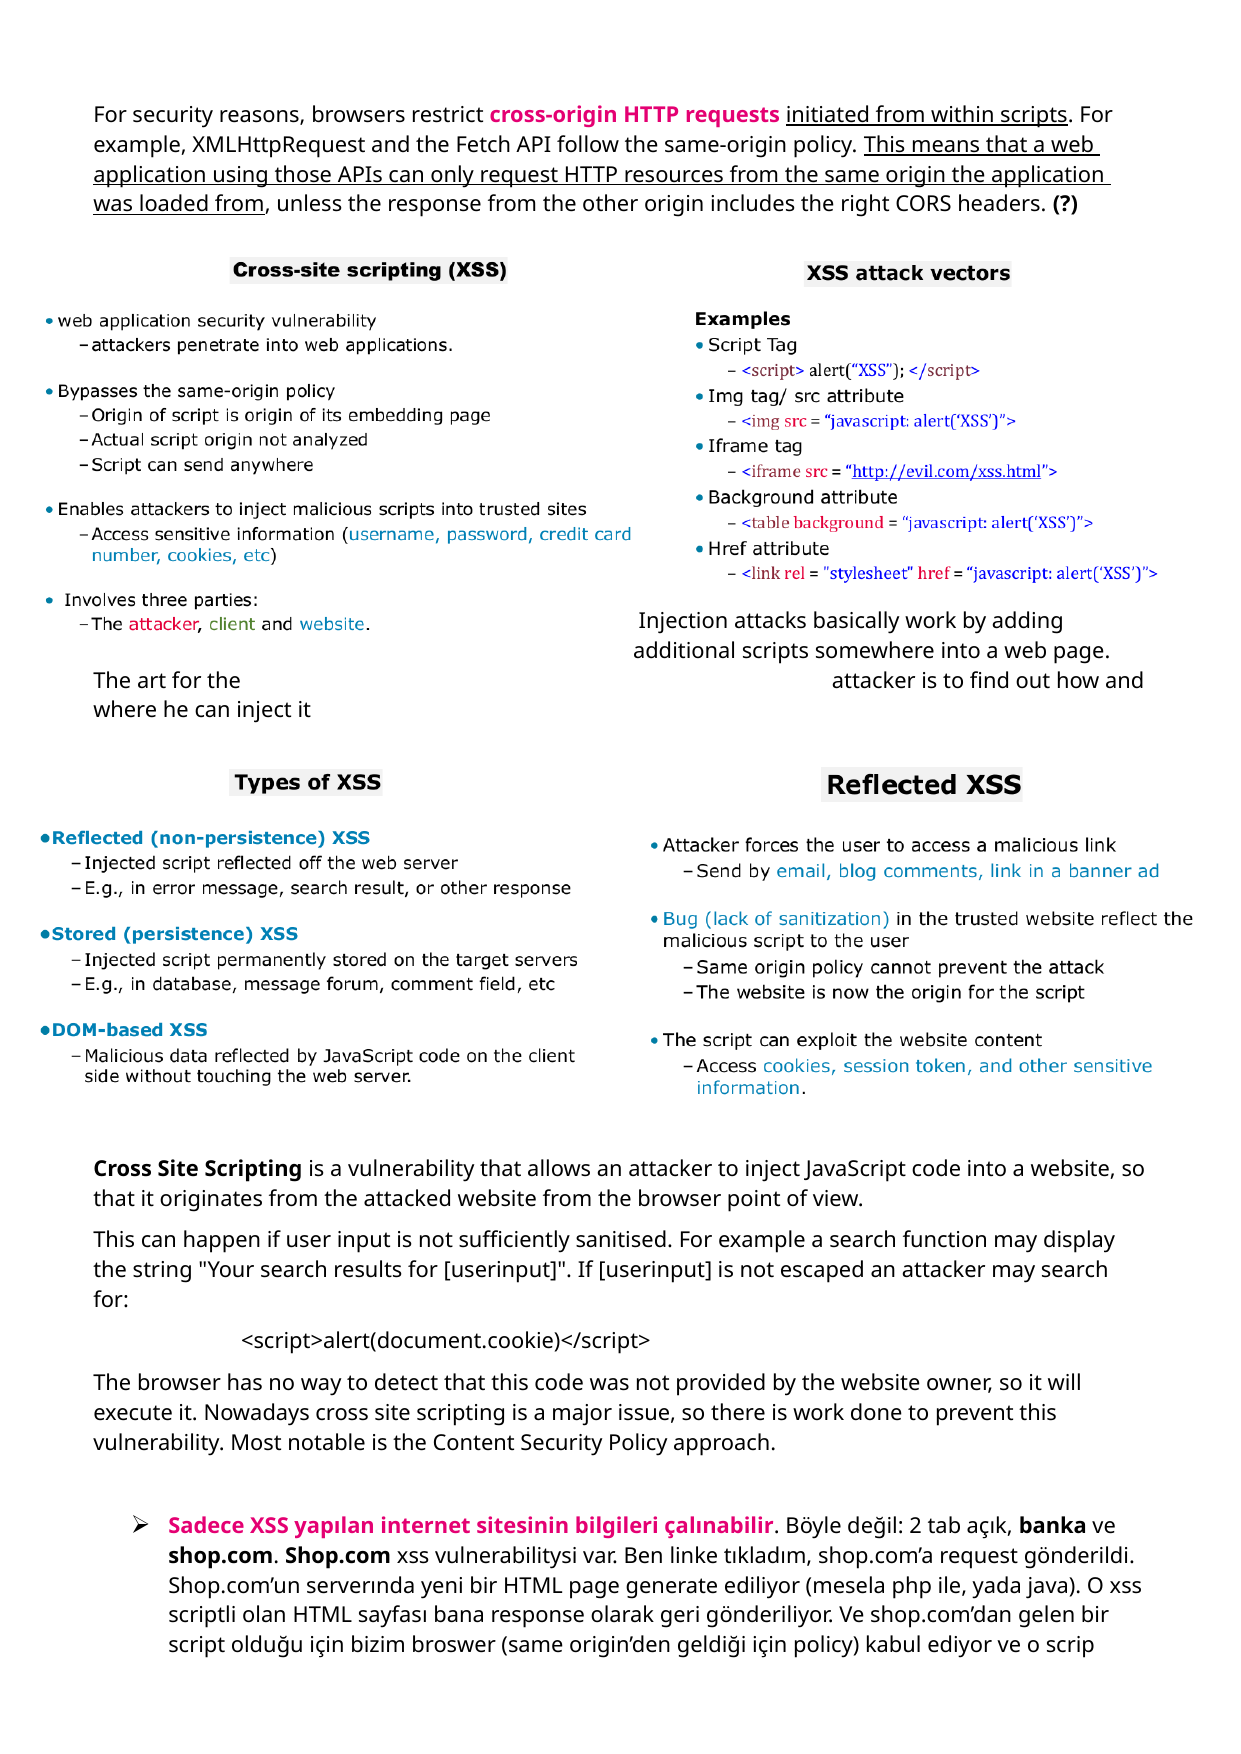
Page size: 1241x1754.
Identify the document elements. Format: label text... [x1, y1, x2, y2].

picture [229, 769, 383, 796]
picture [646, 833, 1196, 1100]
text Cross Site Scripting is a vulnerability that allows an attacker to inject JavaScript code into a website, so that it originates from the attacked website from the browser point of view. [93, 1153, 1147, 1212]
text This can happen if user input is not sufficiently sanitised. For example a search function may display the string "Your search results for [userinput]". If [userinput] is not escaped an attacker may search for: [93, 1224, 1147, 1313]
text For security reasons, browsers restrict cross-origin HTTP requests initiated from within scripts. For example, XMLHttpRequest and the Fetch API follow the same-origin policy. This means that a web application using those APIs can only request HTTP resources from the same origin the application was loaded from, unless the response from the other origin includes the right CORS headers. (?) [93, 99, 1147, 218]
picture [41, 310, 633, 637]
picture [37, 824, 583, 1088]
text Injection attacks basically work by adding additional scripts somewhere into a web page. The art for the attacker is to find out how and where he can inject it [93, 605, 1147, 724]
text The browser has no way to detect that this code was not provided by the website owner, so it will execute it. Nowadays cross site scripting is a major issue, so there is work done to prevent this vulnerability. Most notable is the Content Security Policy approach. [93, 1367, 1147, 1456]
picture [821, 767, 1023, 802]
picture [803, 261, 1012, 287]
list Sadece XSS yapılan internet sitesinin bilgileri çalınabilir. Böyle değil: 2 tab açık, banka ve shop.com. Shop.com xss vulnerabilitysi var. Ben linke tıkladım, shop.com’a request gönderildi. Shop.com’un serverında yeni bir HTML page generate ediliyor (mesela php ile, yada java). O xss scriptli olan HTML sayfası bana response olarak geri gönderiliyor. Ve shop.com’dan gelen bir script olduğu için bizim broswer (same origin’den geldiği için policy) kabul ediyor ve o scrip [131, 1510, 1147, 1659]
picture [229, 257, 508, 284]
text <script>alert(document.cookie)</script> [93, 1325, 1147, 1355]
picture [692, 304, 1161, 587]
